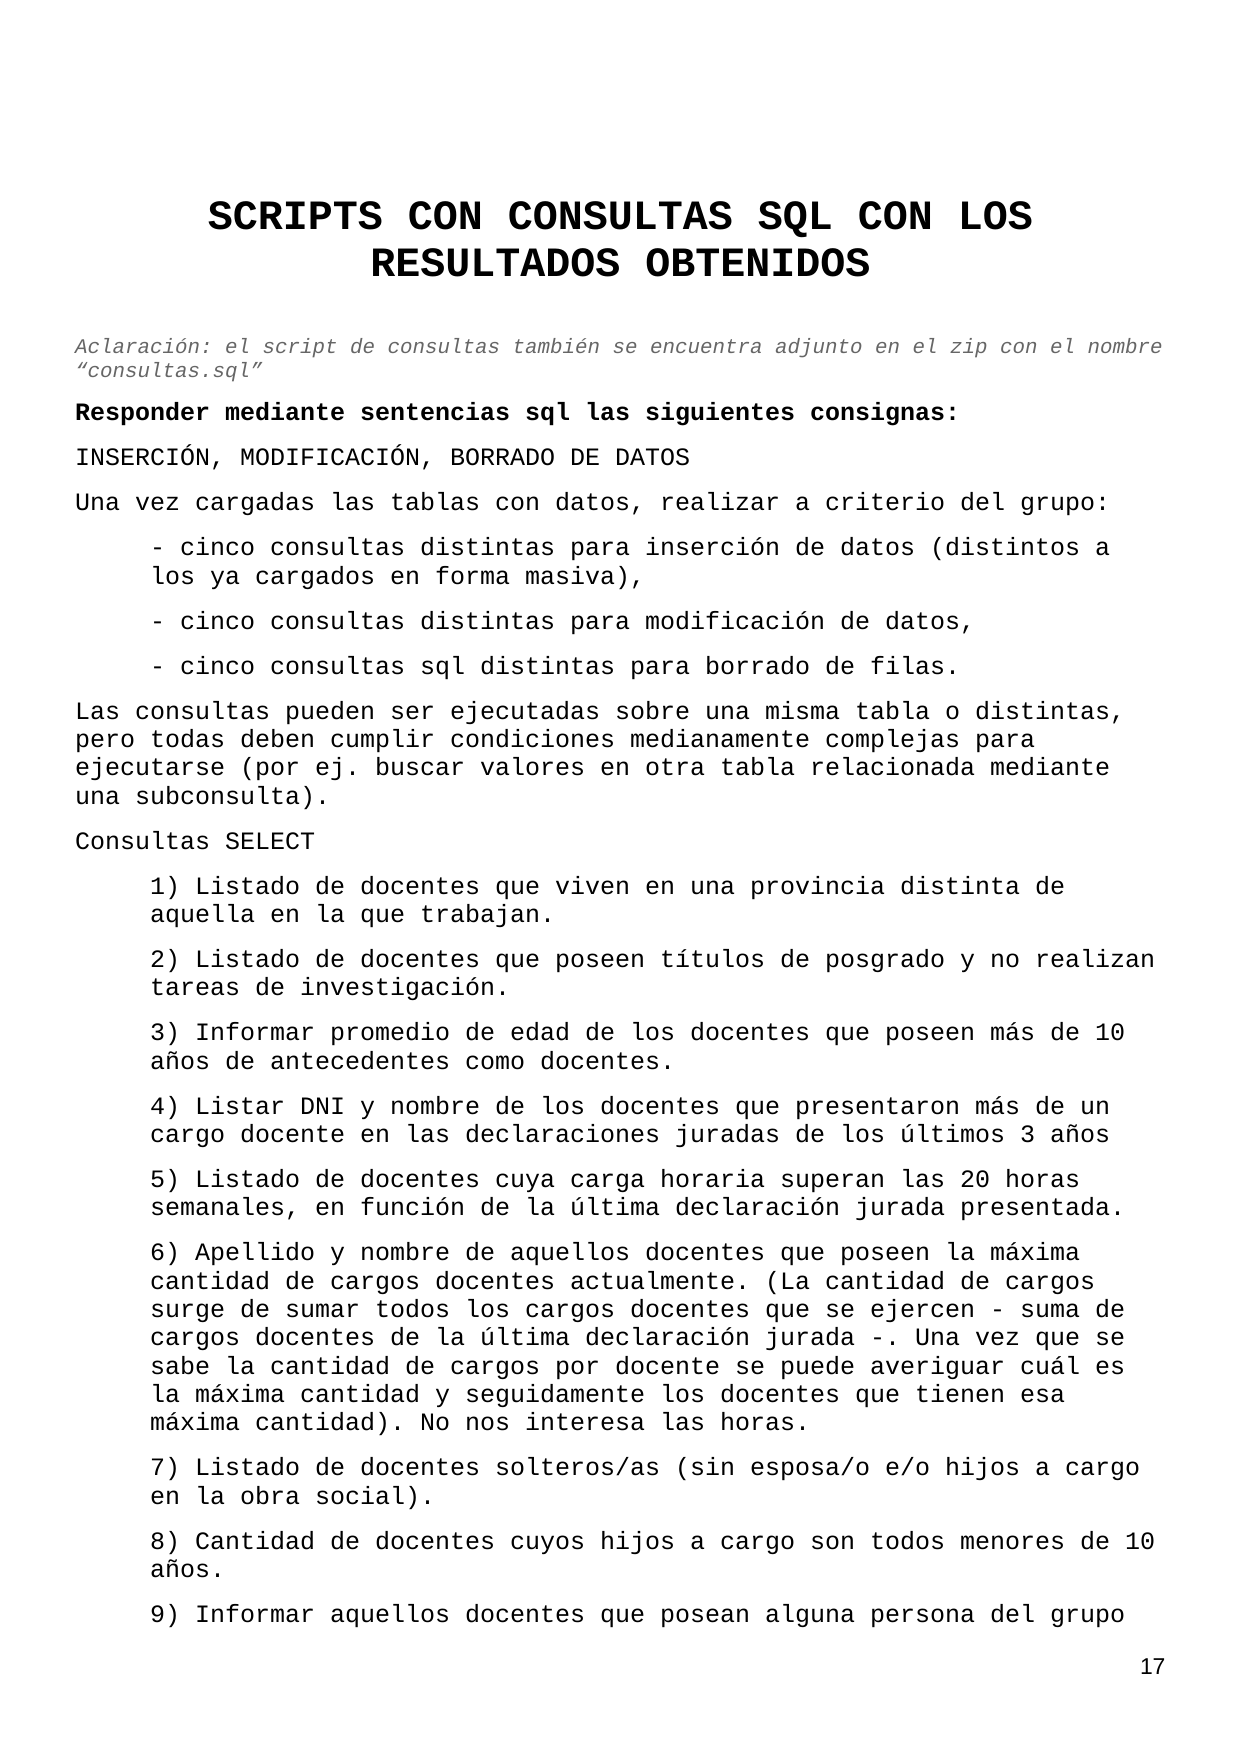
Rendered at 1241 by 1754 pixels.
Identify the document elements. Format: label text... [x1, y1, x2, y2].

text 8) Cantidad de docentes cuyos hijos a cargo son todos menores de 10 años. [150, 1528, 1165, 1585]
text 7) Listado de docentes solteros/as (sin esposa/o e/o hijos a cargo en la obra social). [150, 1455, 1165, 1512]
text Consultas SELECT [75, 828, 1165, 857]
text Responder mediante sentencias sql las siguientes consignas: [75, 400, 1165, 428]
text 9) Informar aquellos docentes que posean alguna persona del grupo [150, 1602, 1165, 1630]
text - cinco consultas sql distintas para borrado de filas. [150, 653, 1165, 682]
text 3) Informar promedio de edad de los docentes que poseen más de 10 años de antecedentes como docentes. [150, 1020, 1165, 1077]
text Las consultas pueden ser ejecutadas sobre una misma tabla o distintas, pero todas deben cumplir condiciones medianamente complejas para ejecutarse (por ej. buscar valores en otra tabla relacionada mediante una subconsulta). [75, 698, 1165, 812]
text 4) Listar DNI y nombre de los docentes que presentaron más de un cargo docente en las declaraciones juradas de los últimos 3 años [150, 1093, 1165, 1150]
text 6) Apellido y nombre de aquellos docentes que poseen la máxima cantidad de cargos docentes actualmente. (La cantidad de cargos surge de sumar todos los cargos docentes que se ejercen - suma de cargos docentes de la última declaración jurada -. Una vez que se sabe la cantidad de cargos por docente se puede averiguar cuál es la máxima cantidad y seguidamente los docentes que tienen esa máxima cantidad). No nos interesa las horas. [150, 1240, 1165, 1438]
text 5) Listado de docentes cuya carga horaria superan las 20 horas semanales, en función de la última declaración jurada presentada. [150, 1167, 1165, 1223]
text - cinco consultas distintas para modificación de datos, [150, 608, 1165, 637]
text Aclaración: el script de consultas también se encuentra adjunto en el zip con el nombre “consultas.sql” [75, 336, 1165, 383]
text - cinco consultas distintas para inserción de datos (distintos a los ya cargados en forma masiva), [150, 535, 1165, 592]
subtitle SCRIPTS CON CONSULTAS SQL CON LOS RESULTADOS OBTENIDOS [75, 194, 1165, 289]
text 2) Listado de docentes que poseen títulos de posgrado y no realizan tareas de investigación. [150, 947, 1165, 1003]
text 1) Listado de docentes que viven en una provincia distinta de aquella en la que trabajan. [150, 873, 1165, 930]
text INSERCIÓN, MODIFICACIÓN, BORRADO DE DATOS [75, 445, 1165, 473]
text Una vez cargadas las tablas con datos, realizar a criterio del grupo: [75, 490, 1165, 518]
